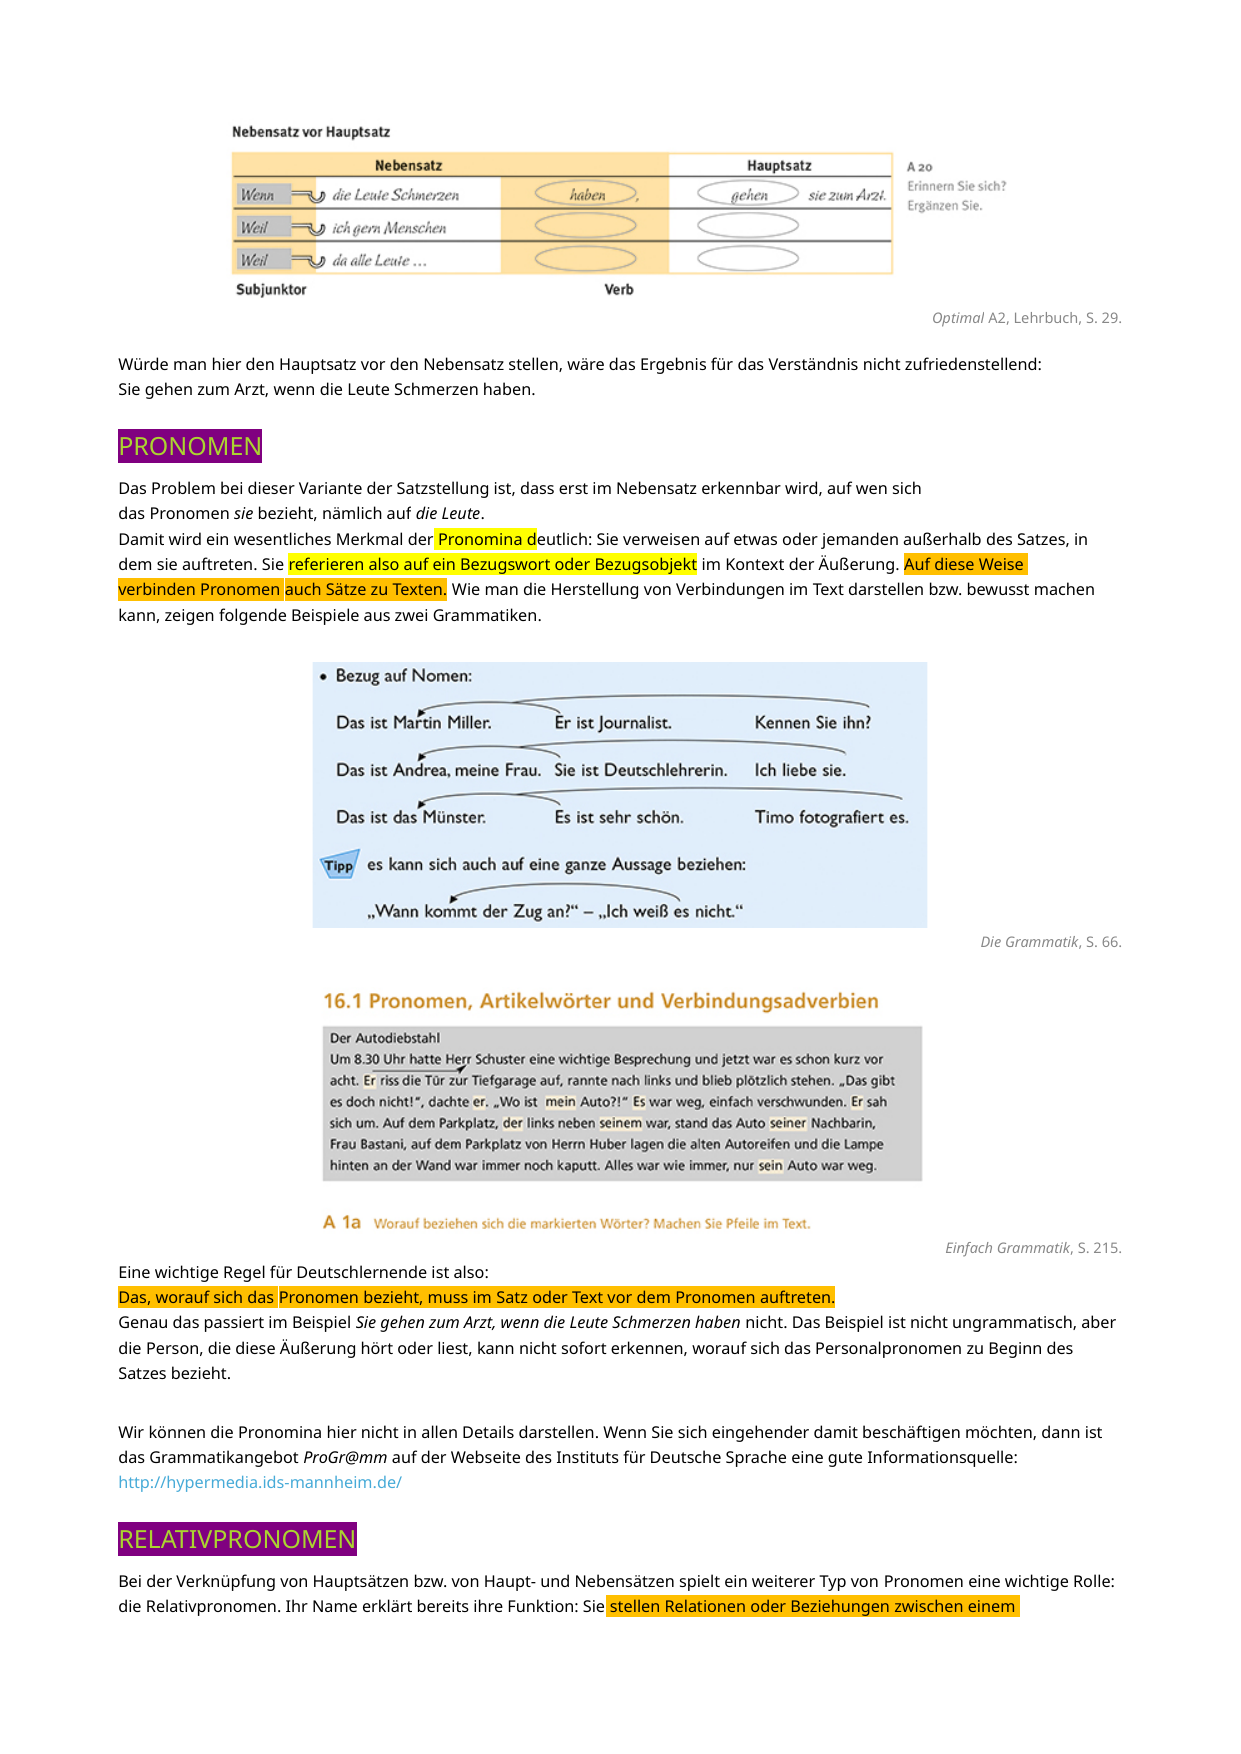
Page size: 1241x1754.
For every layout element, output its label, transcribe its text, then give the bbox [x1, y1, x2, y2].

picture [312, 987, 928, 1234]
picture [226, 118, 1014, 304]
text Würde man hier den Hauptsatz vor den Nebensatz stellen, wäre das Ergebnis für das Verständnis nicht zufriedenstellend: [118, 353, 1122, 375]
text Das Problem bei dieser Variante der Satzstellung ist, dass erst im Nebensatz erkennbar wird, auf wen sich das Pronomen sie bezieht, nämlich auf die Leute. [118, 477, 1122, 524]
text http://hypermedia.ids-mannheim.de/ [118, 1472, 1122, 1494]
picture [312, 662, 928, 928]
text Wir können die Pronomina hier nicht in allen Details darstellen. Wenn Sie sich eingehender damit beschäftigen möchten, dann ist das Grammatikangebot ProGr@mm auf der Webseite des Instituts für Deutsche Sprache eine gute Informationsquelle: [118, 1421, 1122, 1468]
text Das, worauf sich das Pronomen bezieht, muss im Satz oder Text vor dem Pronomen auftreten. [118, 1286, 1122, 1308]
text Damit wird ein wesentliches Merkmal der Pronomina deutlich: Sie verweisen auf etwas oder jemanden außerhalb des Satzes, in dem sie auftreten. Sie referieren also auf ein Bezugswort oder Bezugsobjekt im Kontext der Äußerung. Auf diese Weise verbinden Pronomen auch Sätze zu Texten. Wie man die Herstellung von Verbindungen im Text darstellen bzw. bewusst machen kann, zeigen folgende Beispiele aus zwei Grammatiken. [118, 527, 1122, 626]
text Sie gehen zum Arzt, wenn die Leute Schmerzen haben. [118, 378, 1122, 401]
subtitle PRONOMEN [118, 429, 1122, 463]
text Einfach Grammatik, S. 215. [118, 1238, 1122, 1258]
text Die Grammatik, S. 66. [118, 931, 1122, 951]
text Optimal A2, Lehrbuch, S. 29. [118, 307, 1122, 327]
subtitle RELATIVPRONOMEN [118, 1522, 1122, 1556]
text Genau das passiert im Beispiel Sie gehen zum Arzt, wenn die Leute Schmerzen haben nicht. Das Beispiel ist nicht ungrammatisch, aber die Person, die diese Äußerung hört oder liest, kann nicht sofort erkennen, worauf sich das Personalpronomen zu Beginn des Satzes bezieht. [118, 1311, 1122, 1384]
text Eine wichtige Regel für Deutschlernende ist also: [118, 1261, 1122, 1283]
text Bei der Verknüpfung von Hauptsätzen bzw. von Haupt- und Nebensätzen spielt ein weiterer Typ von Pronomen eine wichtige Rolle: die Relativpronomen. Ihr Name erklärt bereits ihre Funktion: Sie stellen Relationen oder Beziehungen zwischen einem [118, 1570, 1122, 1617]
